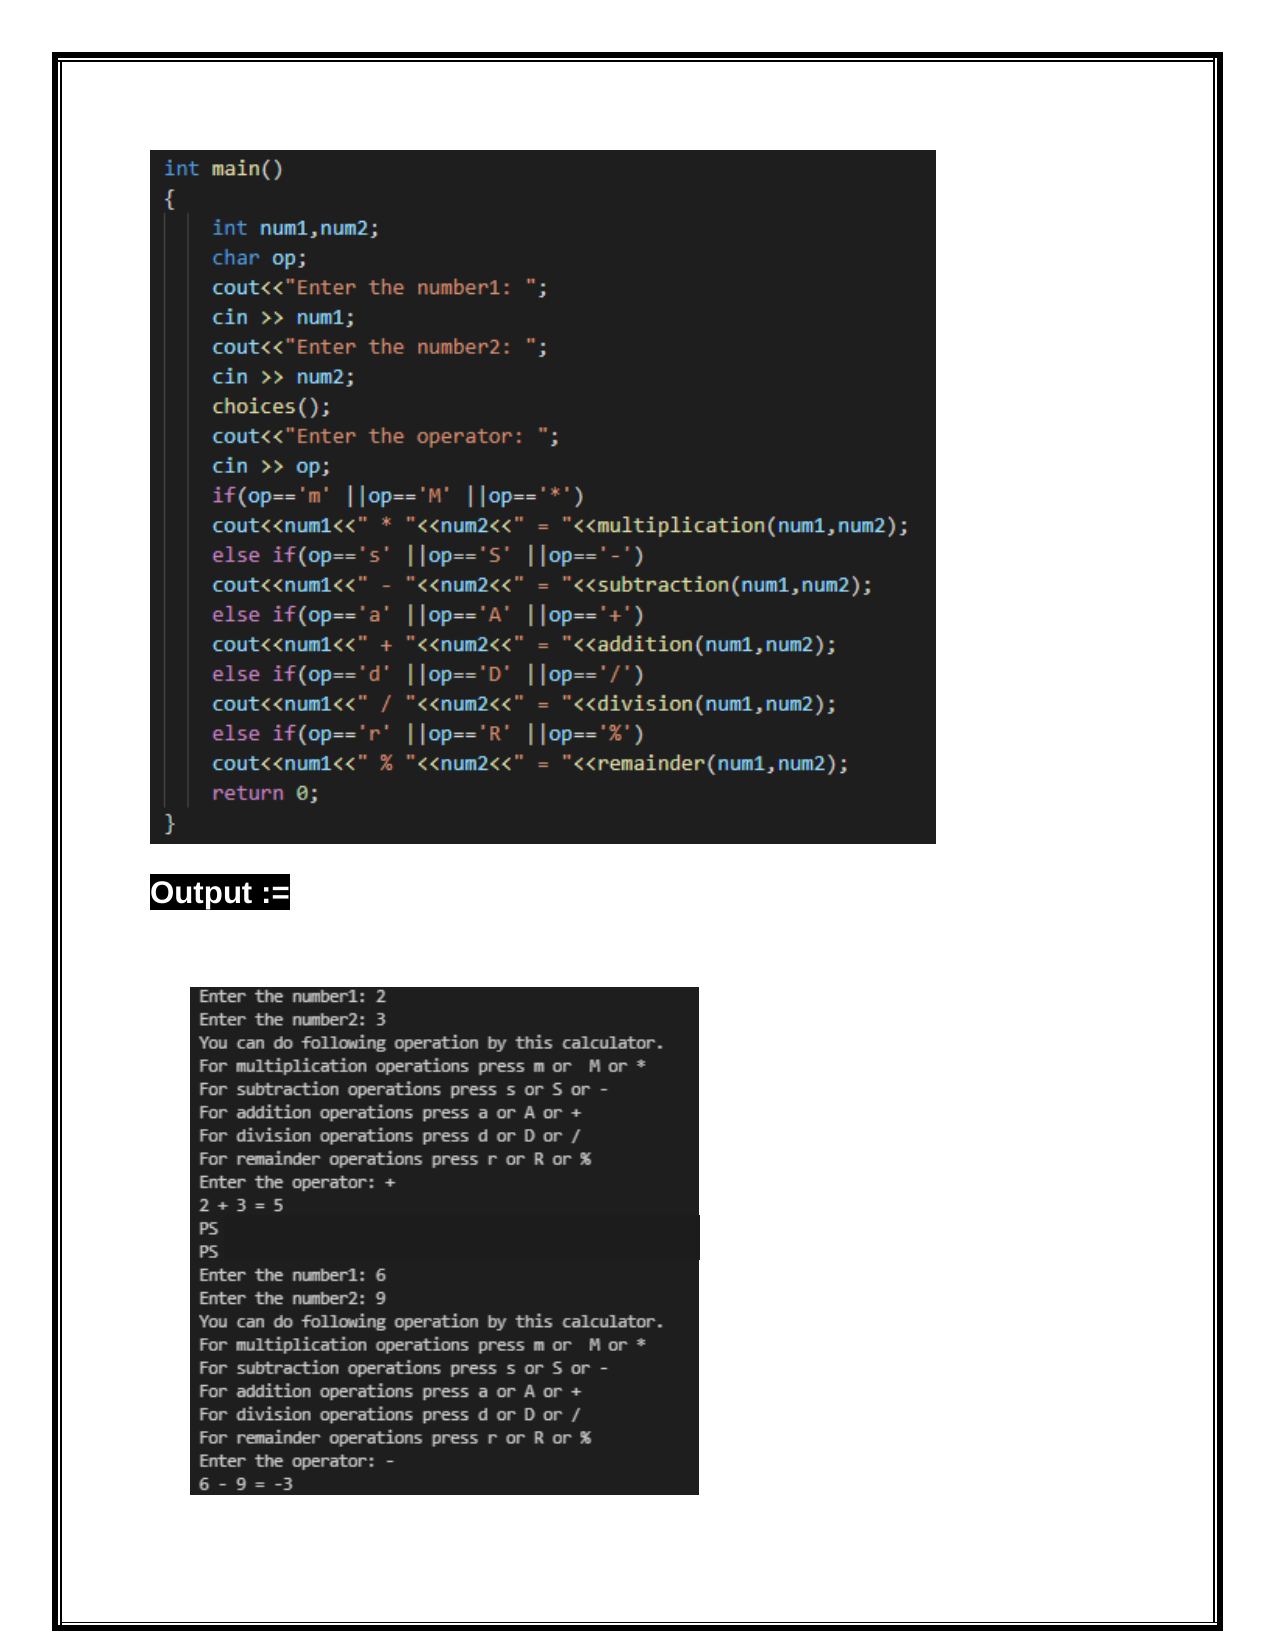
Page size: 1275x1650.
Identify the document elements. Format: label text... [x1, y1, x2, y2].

picture [190, 987, 699, 1495]
picture [150, 150, 936, 844]
text Output := [150, 874, 1204, 910]
